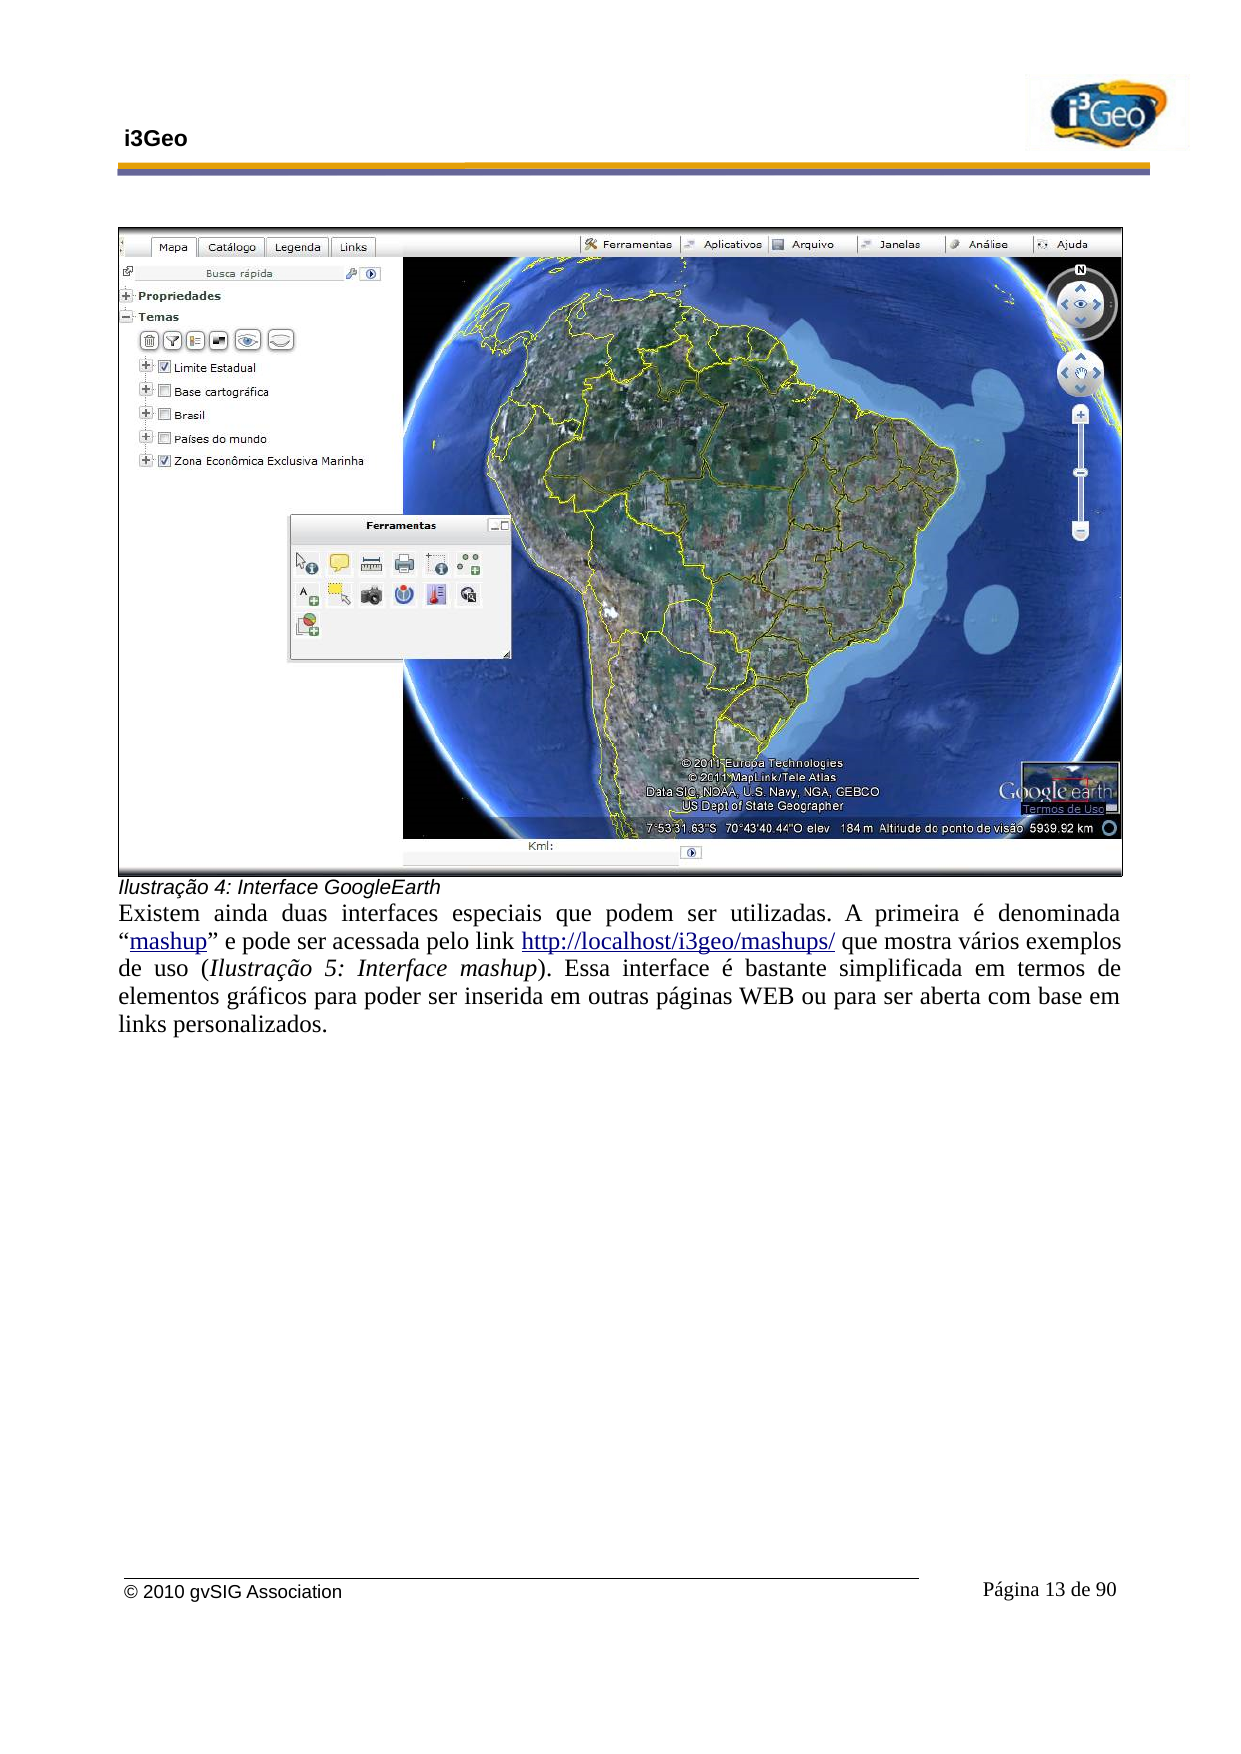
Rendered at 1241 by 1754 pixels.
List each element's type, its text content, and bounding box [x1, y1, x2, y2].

picture [119, 228, 1122, 876]
text [118, 214, 1122, 227]
text Ilustração 4: Interface GoogleEarth [118, 877, 1122, 899]
picture [1025, 74, 1191, 151]
text Existem ainda duas interfaces especiais que podem ser utilizadas. A primeira é denominada “mashup” e pode ser acessada pelo link http://localhost/i3geo/mashups/ que mostra vários exemplos de uso (Ilustração 5: Interface mashup). Essa interface é bastante simplificada em termos de elementos gráficos para poder ser inserida em outras páginas WEB ou para ser aberta com base em links personalizados. [118, 899, 1122, 1038]
